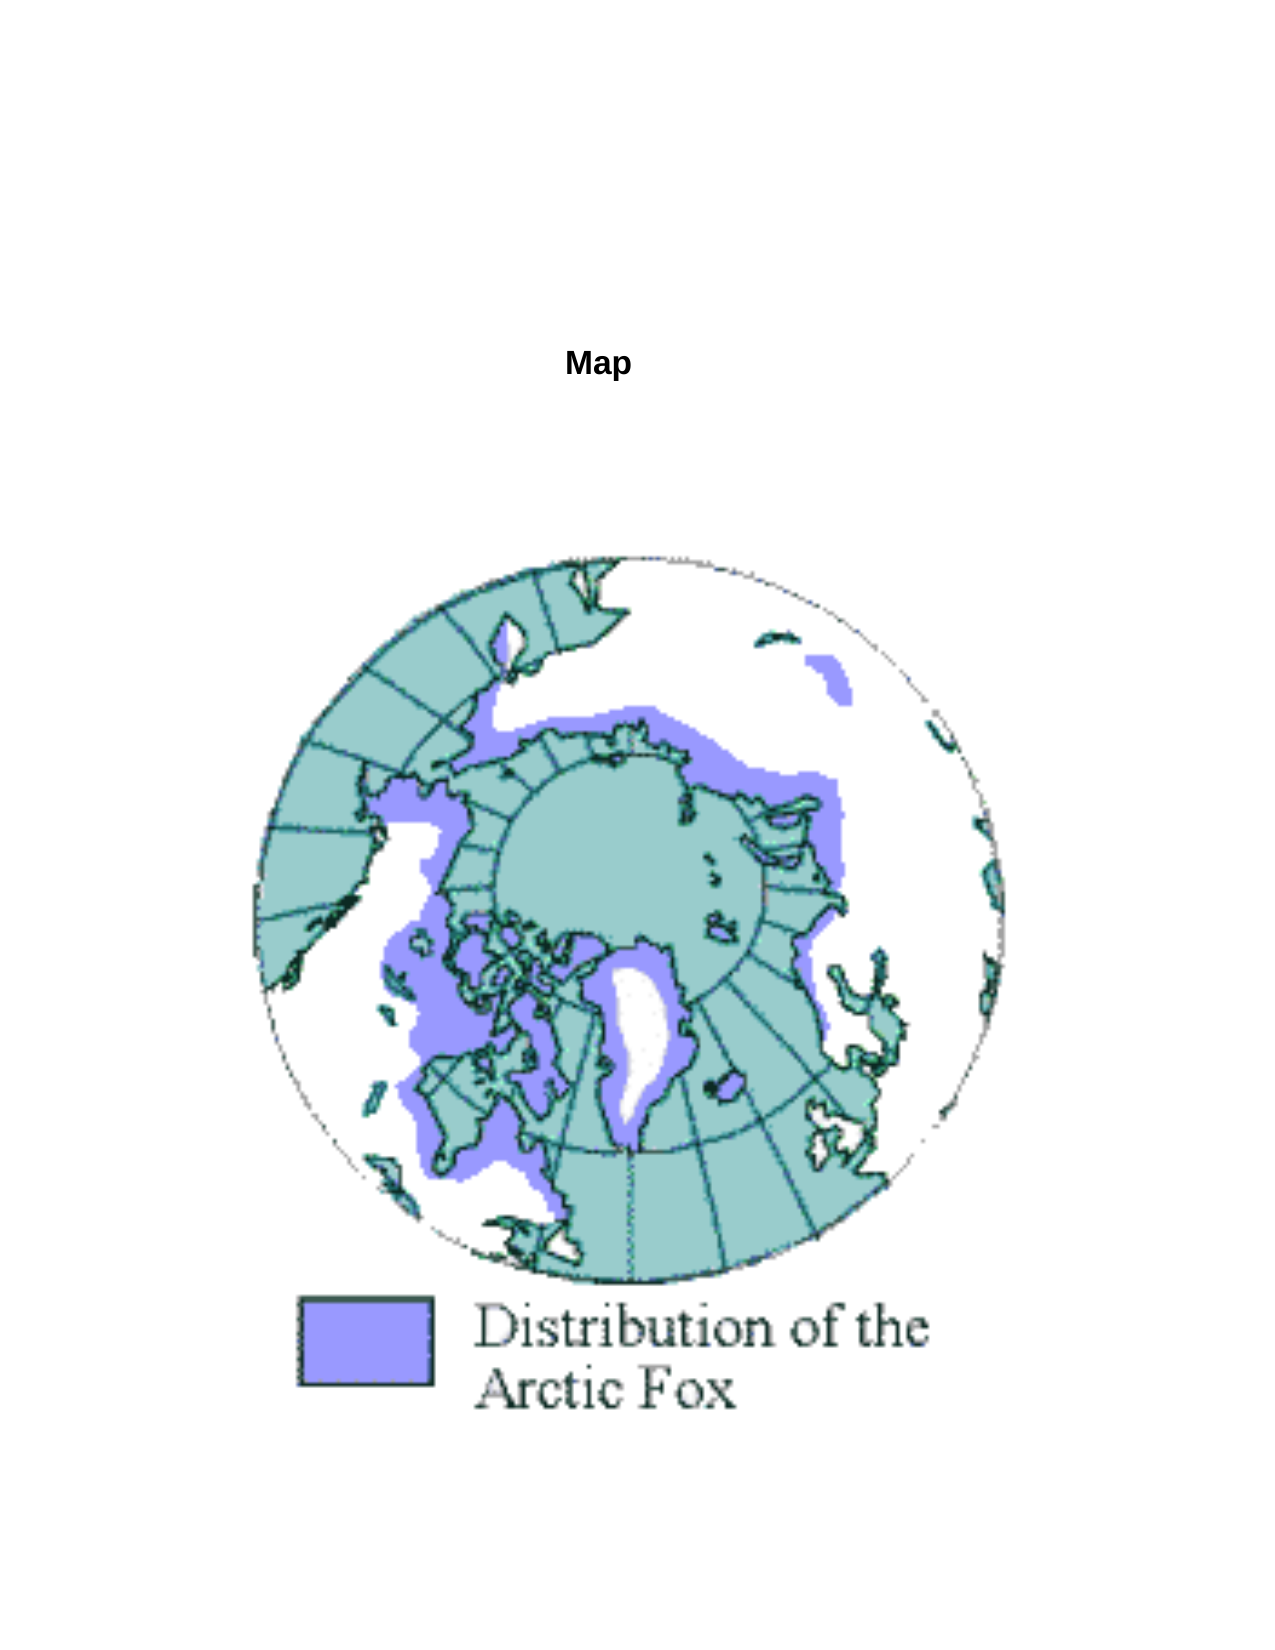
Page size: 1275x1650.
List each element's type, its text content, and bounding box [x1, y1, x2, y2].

picture [229, 530, 1046, 1468]
subtitle Map [118, 343, 1157, 381]
